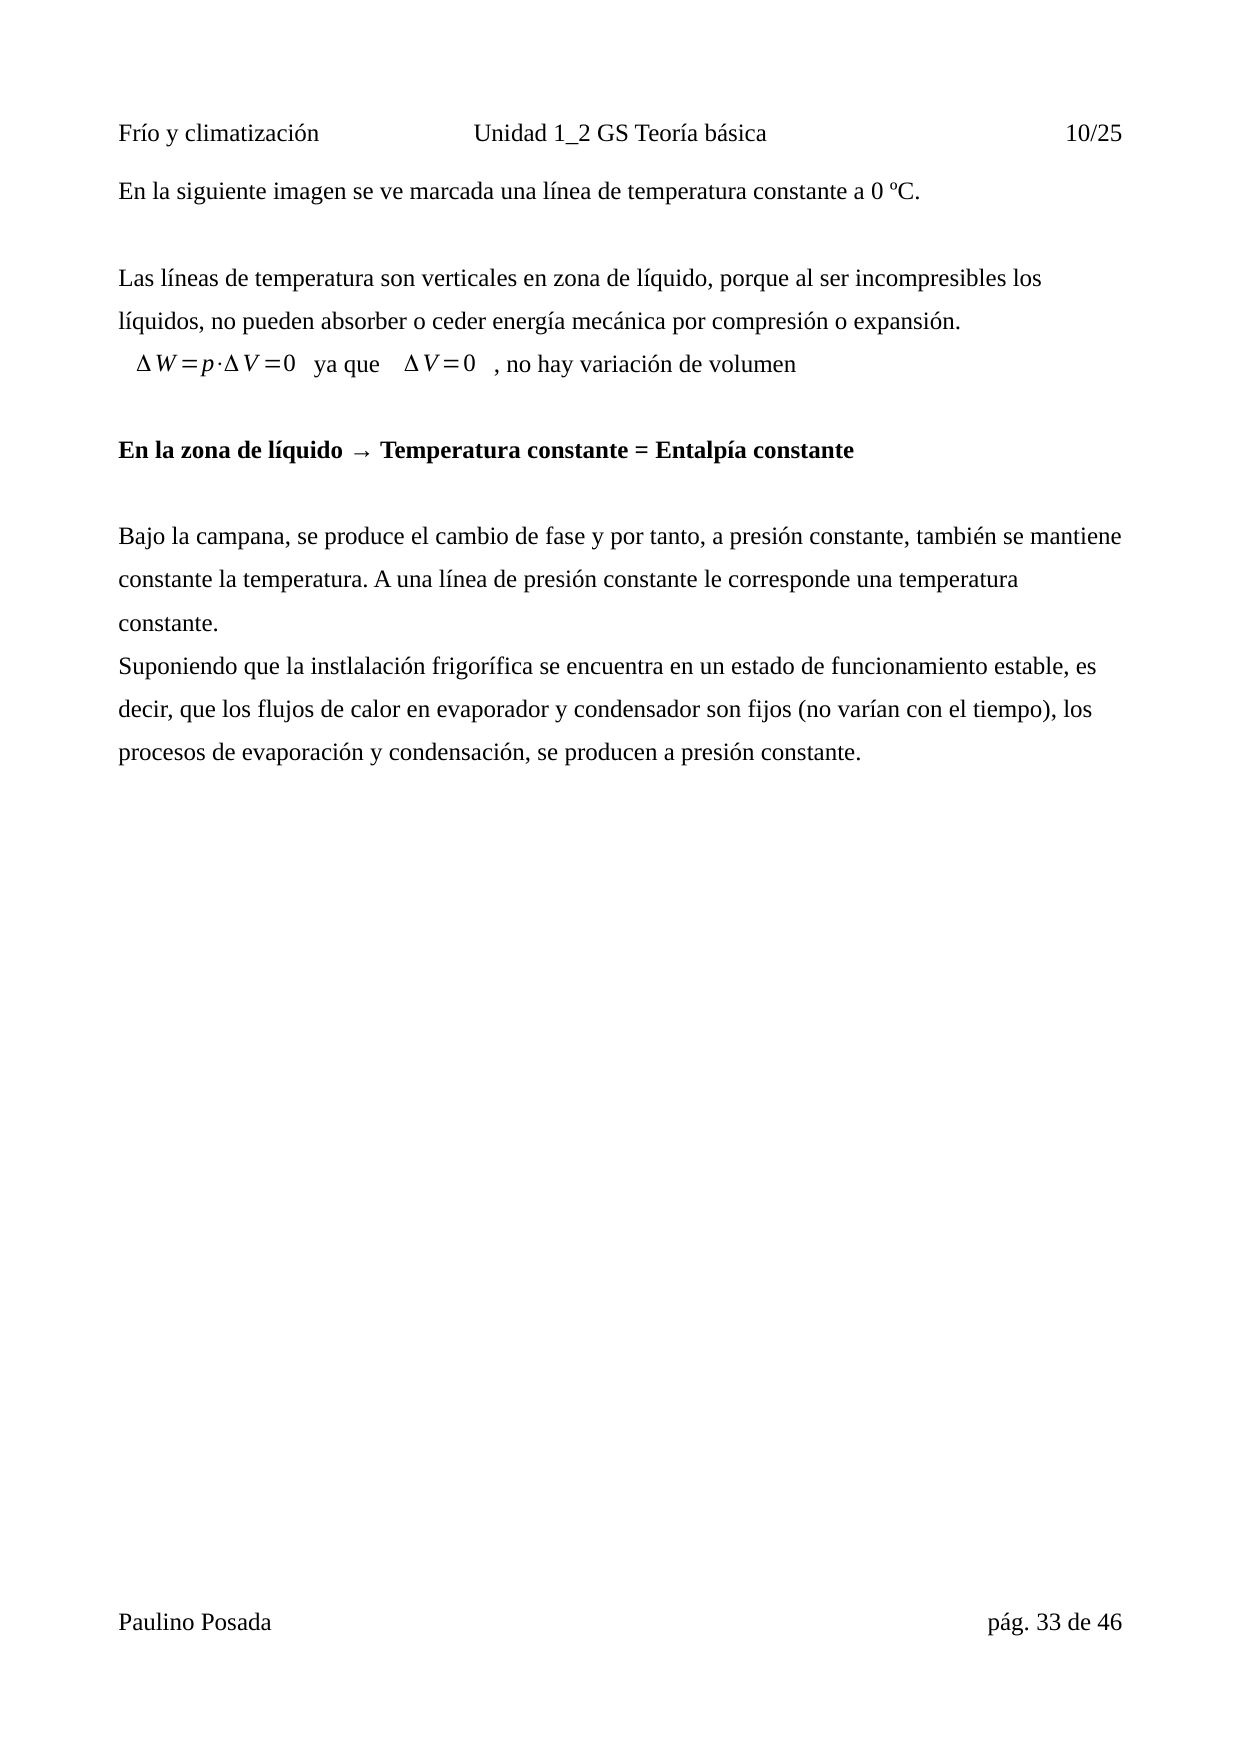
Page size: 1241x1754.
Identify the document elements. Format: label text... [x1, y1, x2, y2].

text ya que , no hay variación de volumen [118, 349, 1122, 378]
text Las líneas de temperatura son verticales en zona de líquido, porque al ser incompresibles los líquidos, no pueden absorber o ceder energía mecánica por compresión o expansión. [118, 263, 1122, 334]
text Suponiendo que la instlalación frigorífica se encuentra en un estado de funcionamiento estable, es decir, que los flujos de calor en evaporador y condensador son fijos (no varían con el tiempo), los procesos de evaporación y condensación, se producen a presión constante. [118, 651, 1122, 766]
text Bajo la campana, se produce el cambio de fase y por tanto, a presión constante, también se mantiene constante la temperatura. A una línea de presión constante le corresponde una temperatura constante. [118, 521, 1122, 636]
text En la siguiente imagen se ve marcada una línea de temperatura constante a 0 ºC. [118, 176, 1122, 205]
text En la zona de líquido → Temperatura constante = Entalpía constante [118, 435, 1122, 464]
